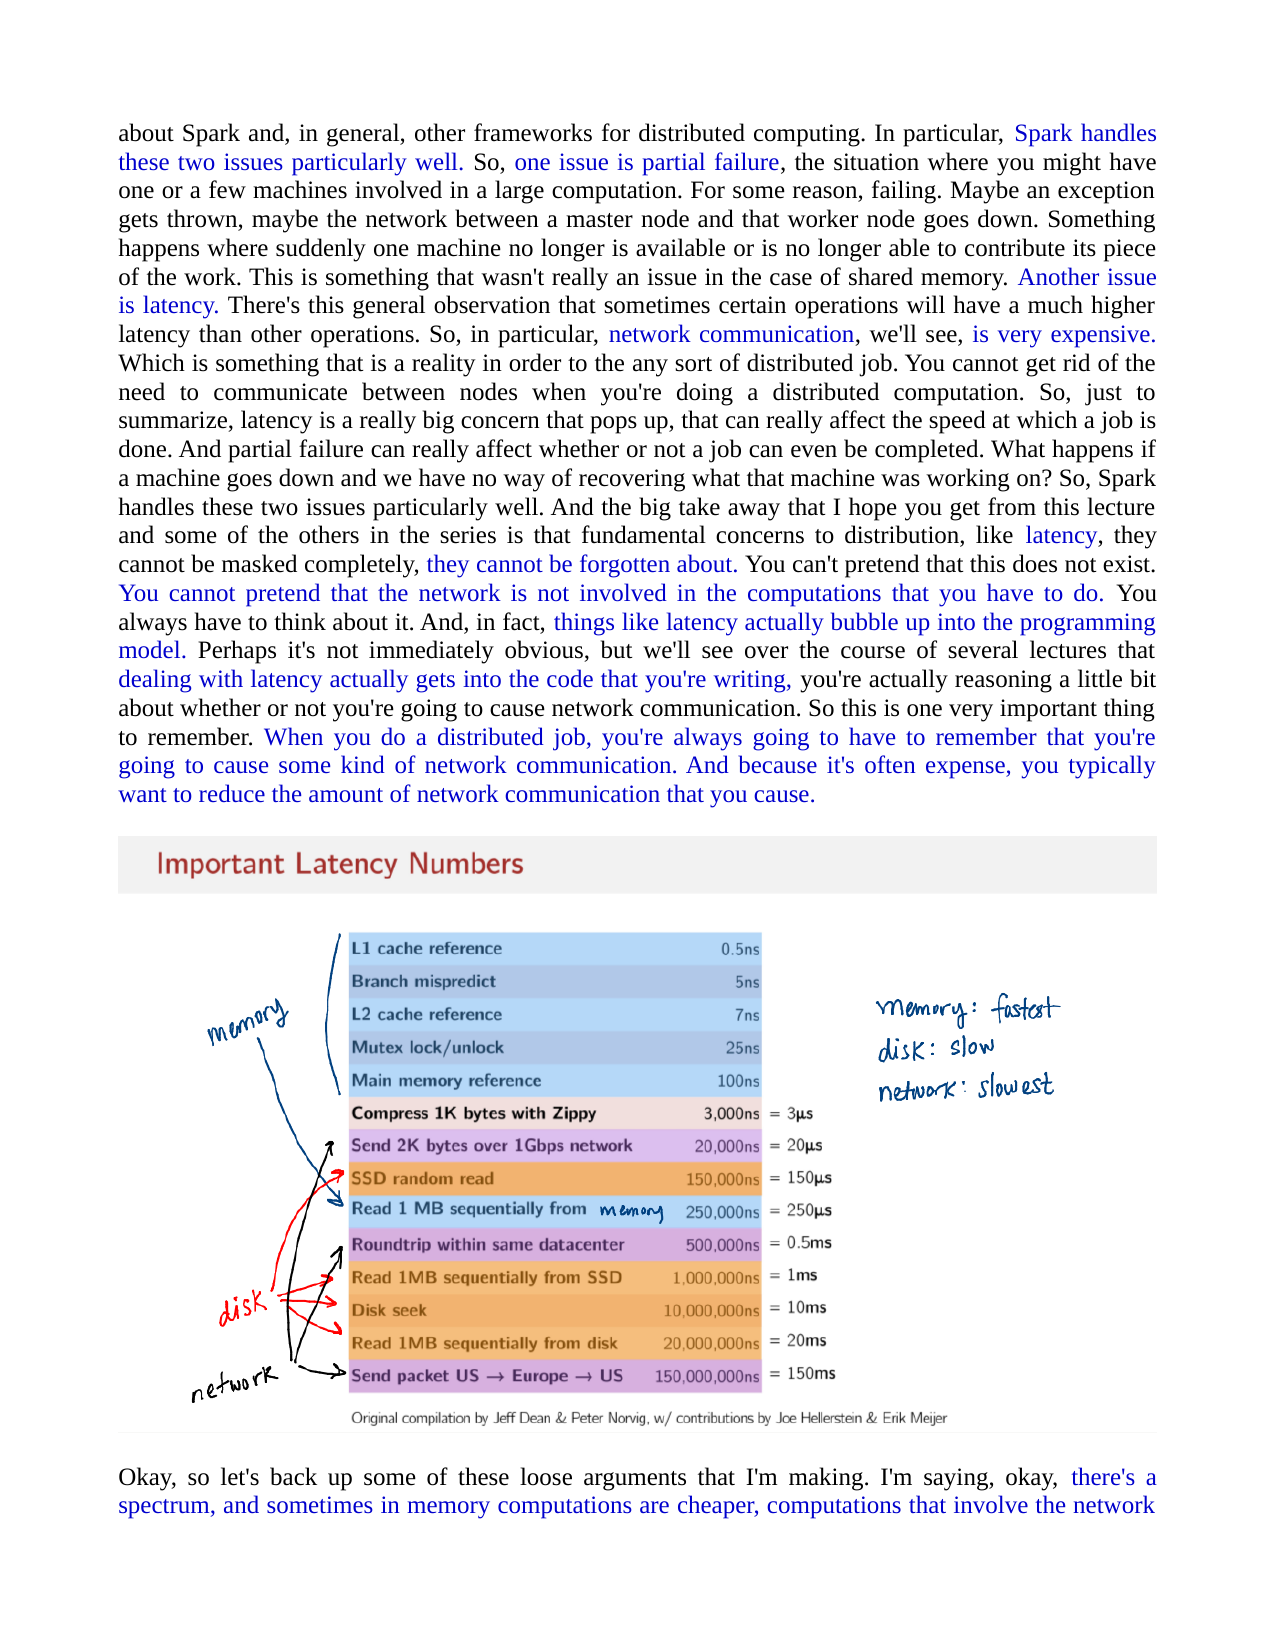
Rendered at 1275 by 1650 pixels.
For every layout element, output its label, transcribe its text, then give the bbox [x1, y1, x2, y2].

text about Spark and, in general, other frameworks for distributed computing. In particular, Spark handles these two issues particularly well. So, one issue is partial failure, the situation where you might have one or a few machines involved in a large computation. For some reason, failing. Maybe an exception gets thrown, maybe the network between a master node and that worker node goes down. Something happens where suddenly one machine no longer is available or is no longer able to contribute its piece of the work. This is something that wasn't really an issue in the case of shared memory. Another issue is latency. There's this general observation that sometimes certain operations will have a much higher latency than other operations. So, in particular, network communication, we'll see, is very expensive. Which is something that is a reality in order to the any sort of distributed job. You cannot get rid of the need to communicate between nodes when you're doing a distributed computation. So, just to summarize, latency is a really big concern that pops up, that can really affect the speed at which a job is done. And partial failure can really affect whether or not a job can even be completed. What happens if a machine goes down and we have no way of recovering what that machine was working on? So, Spark handles these two issues particularly well. And the big take away that I hope you get from this lecture and some of the others in the series is that fundamental concerns to distribution, like latency, they cannot be masked completely, they cannot be forgotten about. You can't pretend that this does not exist. You cannot pretend that the network is not involved in the computations that you have to do. You always have to think about it. And, in fact, things like latency actually bubble up into the programming model. Perhaps it's not immediately obvious, but we'll see over the course of several lectures that dealing with latency actually gets into the code that you're writing, you're actually reasoning a little bit about whether or not you're going to cause network communication. So this is one very important thing to remember. When you do a distributed job, you're always going to have to remember that you're going to cause some kind of network communication. And because it's often expense, you typically want to reduce the amount of network communication that you cause. [118, 118, 1157, 808]
picture [118, 836, 1157, 1433]
text Okay, so let's back up some of these loose arguments that I'm making. I'm saying, okay, there's a spectrum, and sometimes in memory computations are cheaper, computations that involve the network [118, 1462, 1157, 1519]
